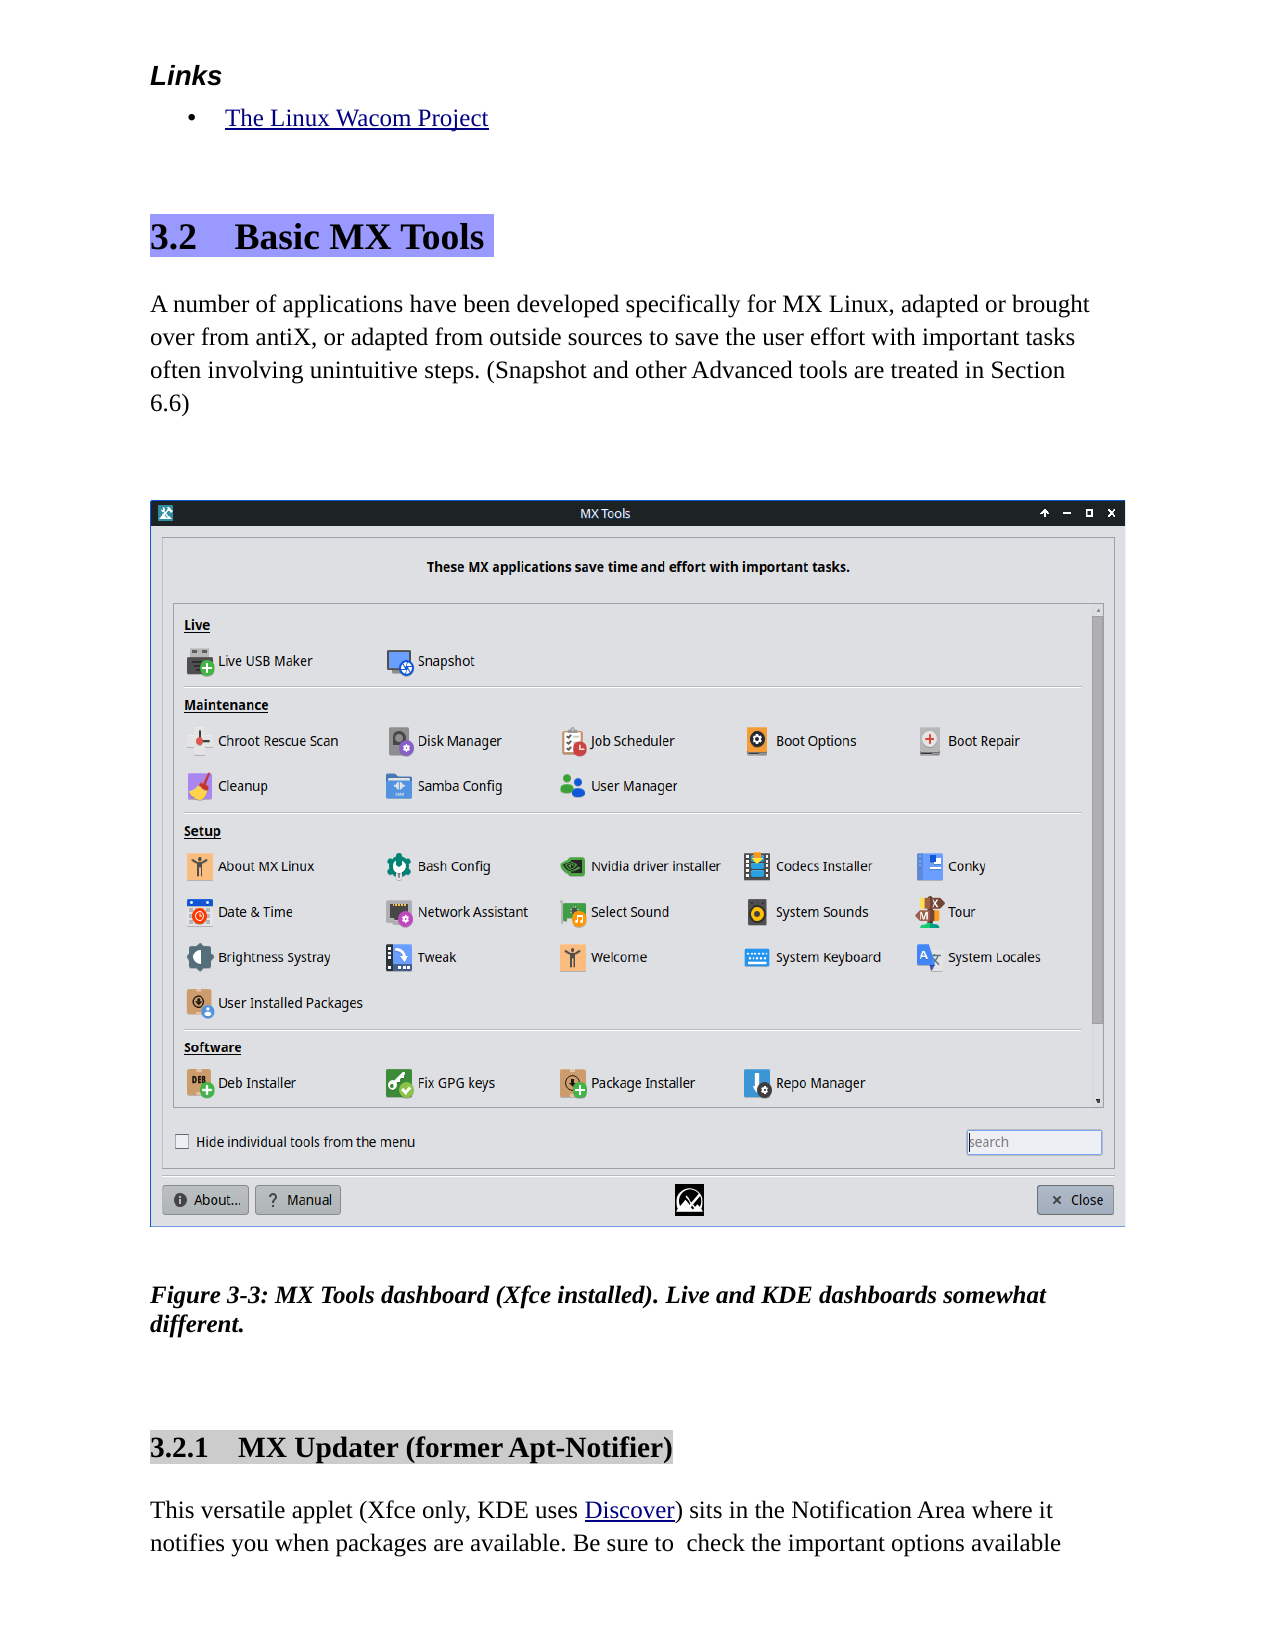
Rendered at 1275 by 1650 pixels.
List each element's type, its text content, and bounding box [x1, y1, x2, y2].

subtitle 3.2 Basic MX Tools [494, 214, 1109, 257]
picture [150, 500, 1125, 1227]
subtitle 3.2.1 MX Updater (former Apt-Notifier) [673, 1430, 1125, 1464]
subtitle Links [150, 59, 1125, 91]
text Figure 3-3: MX Tools dashboard (Xfce installed). Live and KDE dashboards somewhat different. [150, 1280, 1125, 1338]
text A number of applications have been developed specifically for MX Linux, adapted or brought over from antiX, or adapted from outside sources to save the user effort with important tasks often involving unintuitive steps. (Snapshot and other Advanced tools are treated in Section 6.6) [150, 289, 1109, 416]
text This versatile applet (Xfce only, KDE uses Discover) sits in the Notification Area where it notifies you when packages are available. Be sure to check the important options available [150, 1495, 1125, 1557]
list The Linux Wacom Project [187, 103, 1125, 132]
